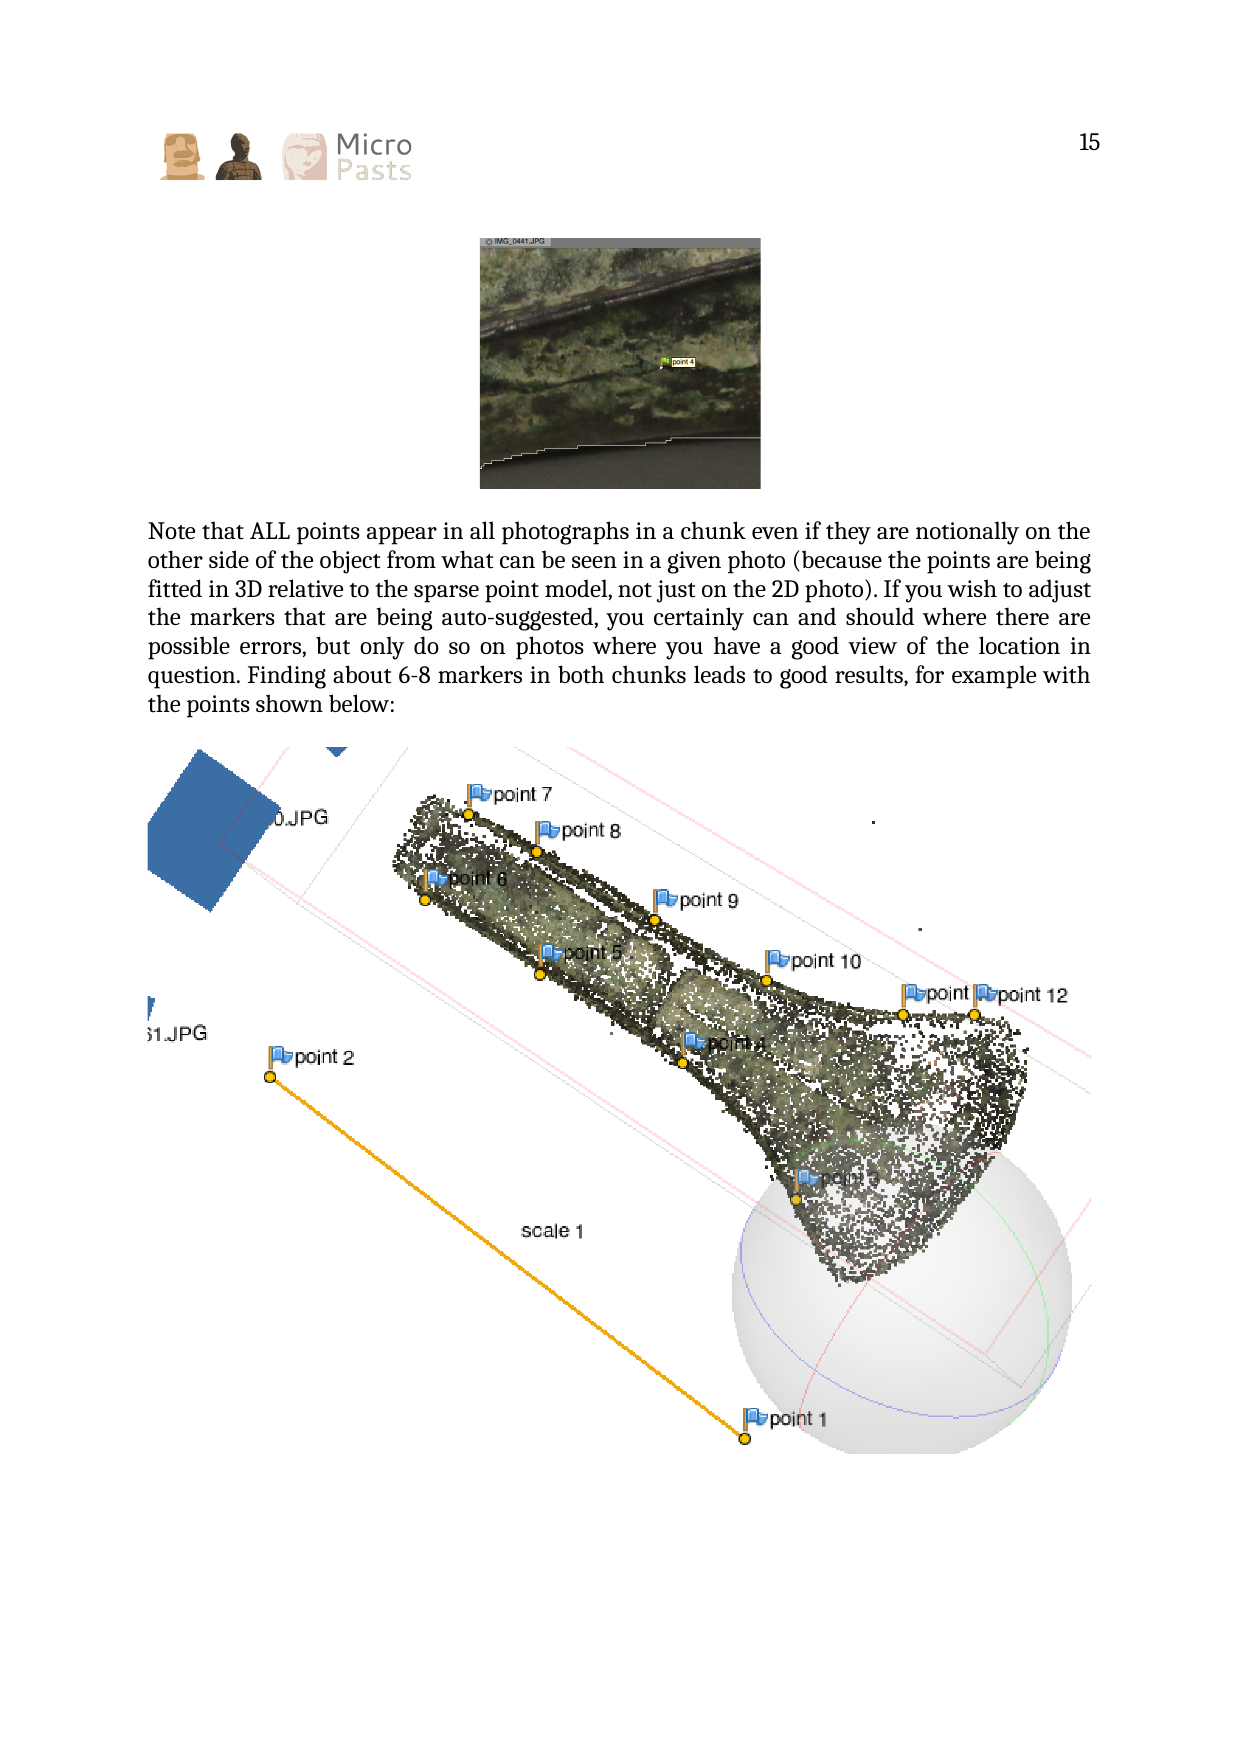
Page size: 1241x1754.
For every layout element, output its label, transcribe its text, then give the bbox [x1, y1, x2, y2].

picture [147, 747, 1092, 1454]
picture [147, 131, 423, 182]
text Note that ALL points appear in all photographs in a chunk even if they are notionally on the other side of the object from what can be seen in a given photo (because the points are being fitted in 3D relative to the sparse point model, not just on the 2D photo). If you wish to adjust the markers that are being auto-suggested, you certainly can and should where there are possible errors, but only do so on photos where you have a good view of the location in question. Finding about 6-8 markers in both chunks leads to good results, for example with the points shown below: [148, 517, 1092, 718]
picture [479, 238, 761, 489]
